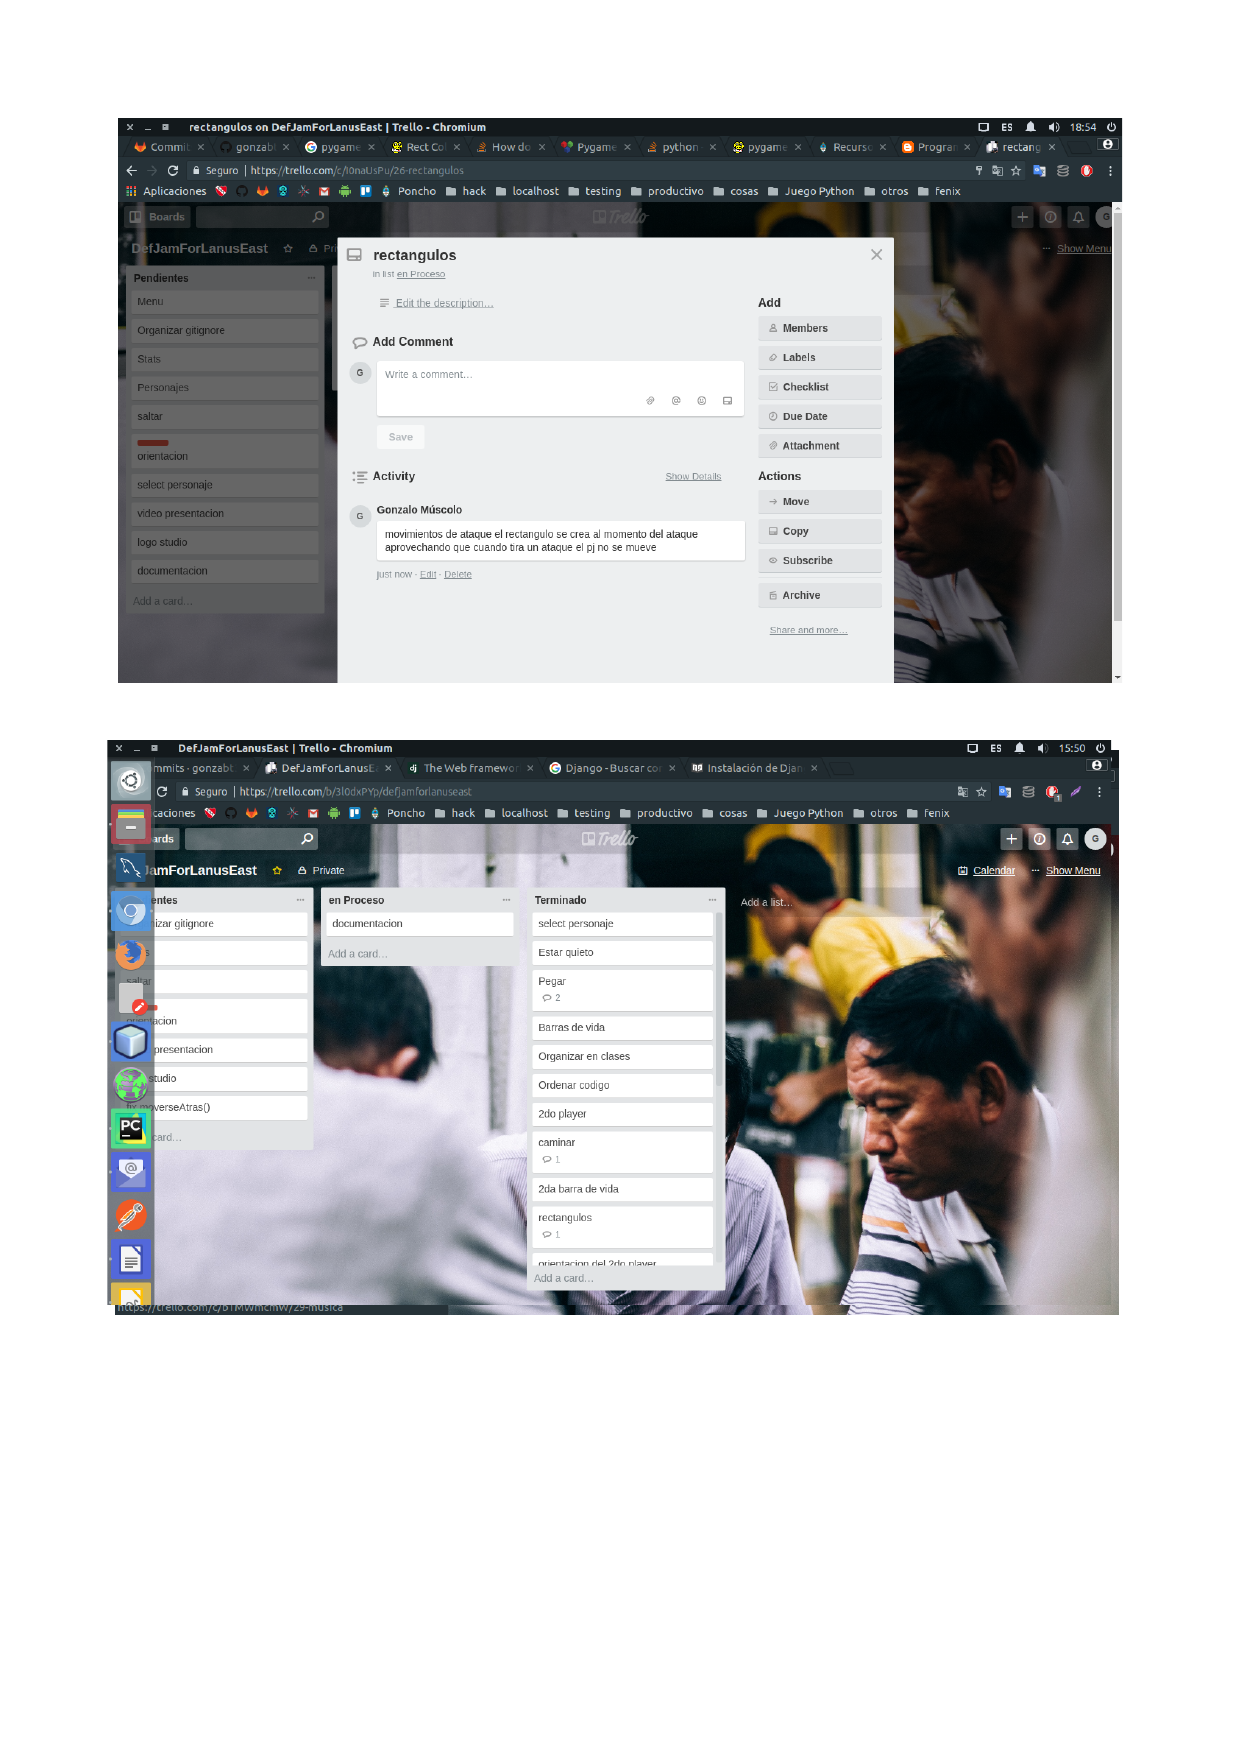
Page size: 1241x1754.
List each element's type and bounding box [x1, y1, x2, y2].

picture [118, 118, 1123, 683]
picture [107, 740, 1119, 1315]
